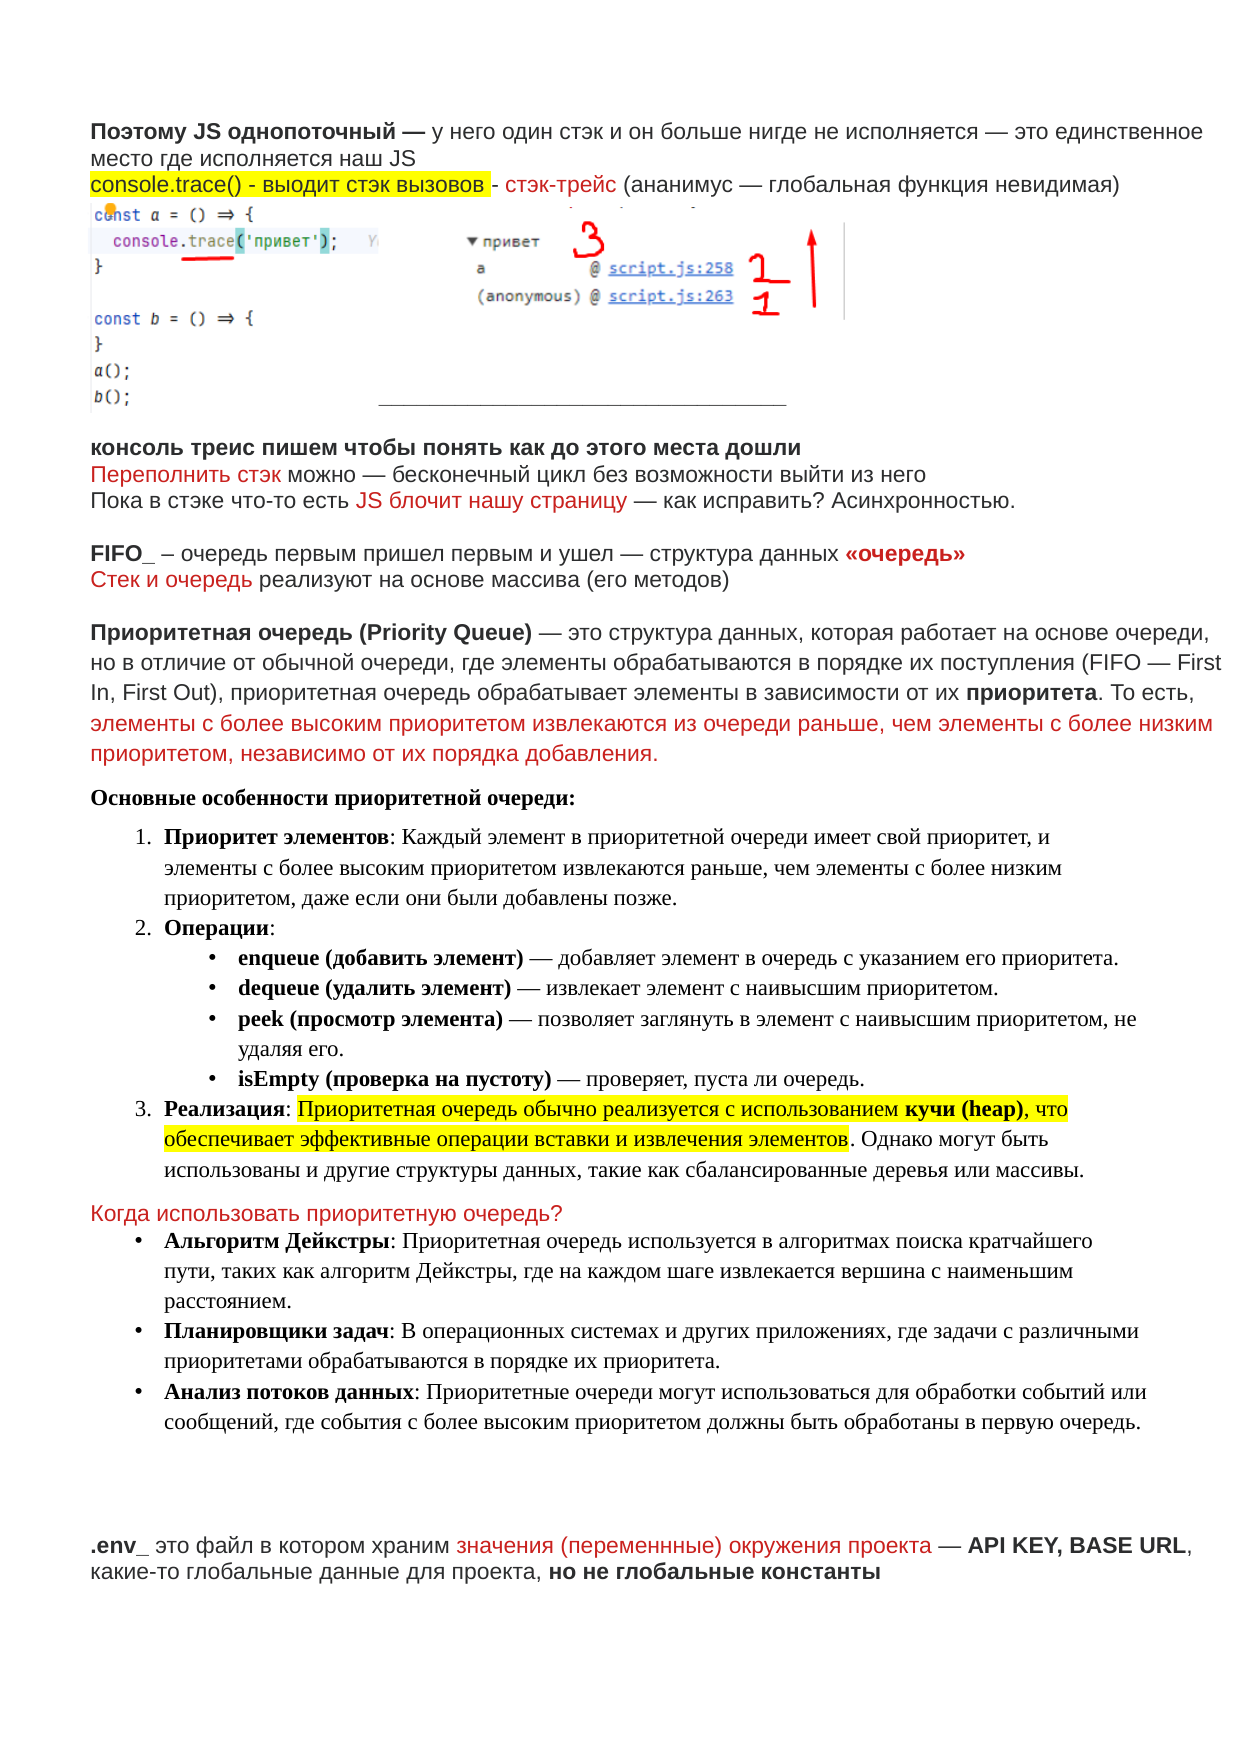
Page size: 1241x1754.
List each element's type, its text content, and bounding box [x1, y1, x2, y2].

text Приоритетная очередь (Priority Queue) — это структура данных, которая работает на основе очереди, но в отличие от обычной очереди, где элементы обрабатываются в порядке их поступления (FIFO — First In, First Out), приоритетная очередь обрабатывает элементы в зависимости от их приоритета. То есть, элементы с более высоким приоритетом извлекаются из очереди раньше, чем элементы с более низким приоритетом, независимо от их порядка добавления. [90, 619, 1232, 766]
text консоль треис пишем чтобы понять как до этого места дошли [90, 434, 1232, 461]
list Операции: [134, 914, 1150, 940]
text console.trace() - выодит стэк вызовов - стэк-трейс (ананимус — глобальная функция невидимая) [90, 171, 1232, 197]
subtitle Основные особенности приоритетной очереди: [90, 784, 1150, 811]
list Альгоритм Дейкстры: Приоритетная очередь используется в алгоритмах поиска кратчайшего пути, таких как алгоритм Дейкстры, где на каждом шаге извлекается вершина с наименьшим расстоянием. [134, 1227, 1150, 1313]
text FIFO_ – очередь первым пришел первым и ушел — структура данных «очередь» [90, 540, 1232, 566]
picture [87, 203, 379, 413]
list dequeue (удалить элемент) — извлекает элемент с наивысшим приоритетом. [208, 974, 1150, 1001]
text Стек и очередь реализуют на основе массива (его методов) [90, 566, 1232, 592]
list enqueue (добавить элемент) — добавляет элемент в очередь с указанием его приоритета. [208, 944, 1150, 971]
picture [412, 207, 847, 373]
list Планировщики задач: В операционных системах и других приложениях, где задачи с различными приоритетами обрабатываются в порядке их приоритета. [134, 1317, 1150, 1374]
list Реализация: Приоритетная очередь обычно реализуется с использованием кучи (heap), что обеспечивает эффективные операции вставки и извлечения элементов. Однако могут быть использованы и другие структуры данных, такие как сбалансированные деревья или массивы. [134, 1095, 1150, 1182]
text Поэтому JS однопоточный — у него один стэк и он больше нигде не исполняется — это единственное место где исполняется наш JS [90, 118, 1232, 171]
text Пока в стэке что-то есть JS блочит нашу страницу — как исправить? Асинхронностью. [90, 487, 1232, 513]
text Переполнить стэк можно — бесконечный цикл без возможности выйти из него [90, 461, 1232, 487]
list isEmpty (проверка на пустоту) — проверяет, пуста ли очередь. [208, 1065, 1150, 1091]
text ________________________________ [379, 303, 1232, 408]
list Анализ потоков данных: Приоритетные очереди могут использоваться для обработки событий или сообщений, где события с более высоким приоритетом должны быть обработаны в первую очередь. [134, 1378, 1150, 1434]
subtitle Когда использовать приоритетную очередь? [90, 1200, 1232, 1227]
text .env_ это файл в котором храним значения (переменнные) окружения проекта — API KEY, BASE URL, какие-то глобальные данные для проекта, но не глобальные константы [90, 1532, 1232, 1584]
list Приоритет элементов: Каждый элемент в приоритетной очереди имеет свой приоритет, и элементы с более высоким приоритетом извлекаются раньше, чем элементы с более низким приоритетом, даже если они были добавлены позже. [134, 823, 1150, 910]
list peek (просмотр элемента) — позволяет заглянуть в элемент с наивысшим приоритетом, не удаляя его. [208, 1004, 1150, 1061]
